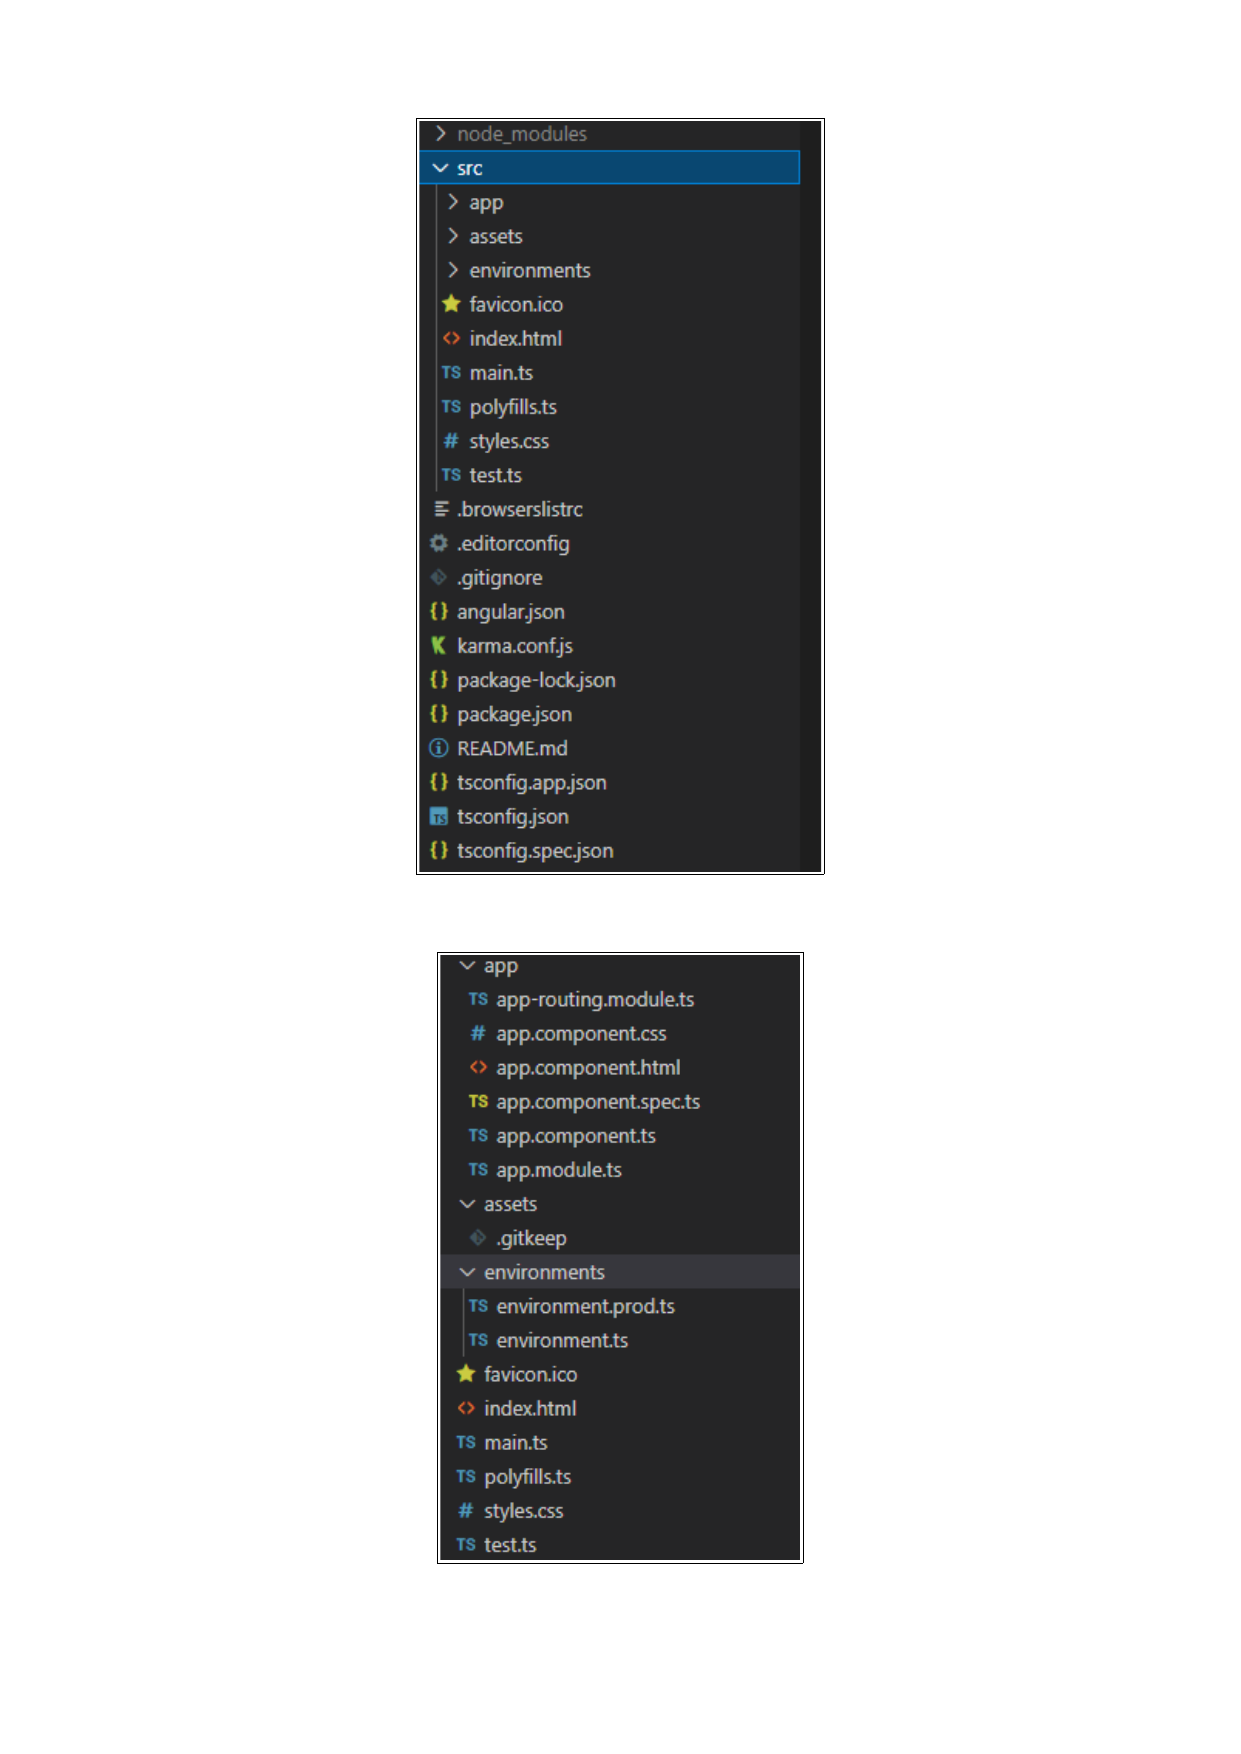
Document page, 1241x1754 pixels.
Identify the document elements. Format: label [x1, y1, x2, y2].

picture [419, 121, 822, 872]
picture [440, 955, 800, 1560]
